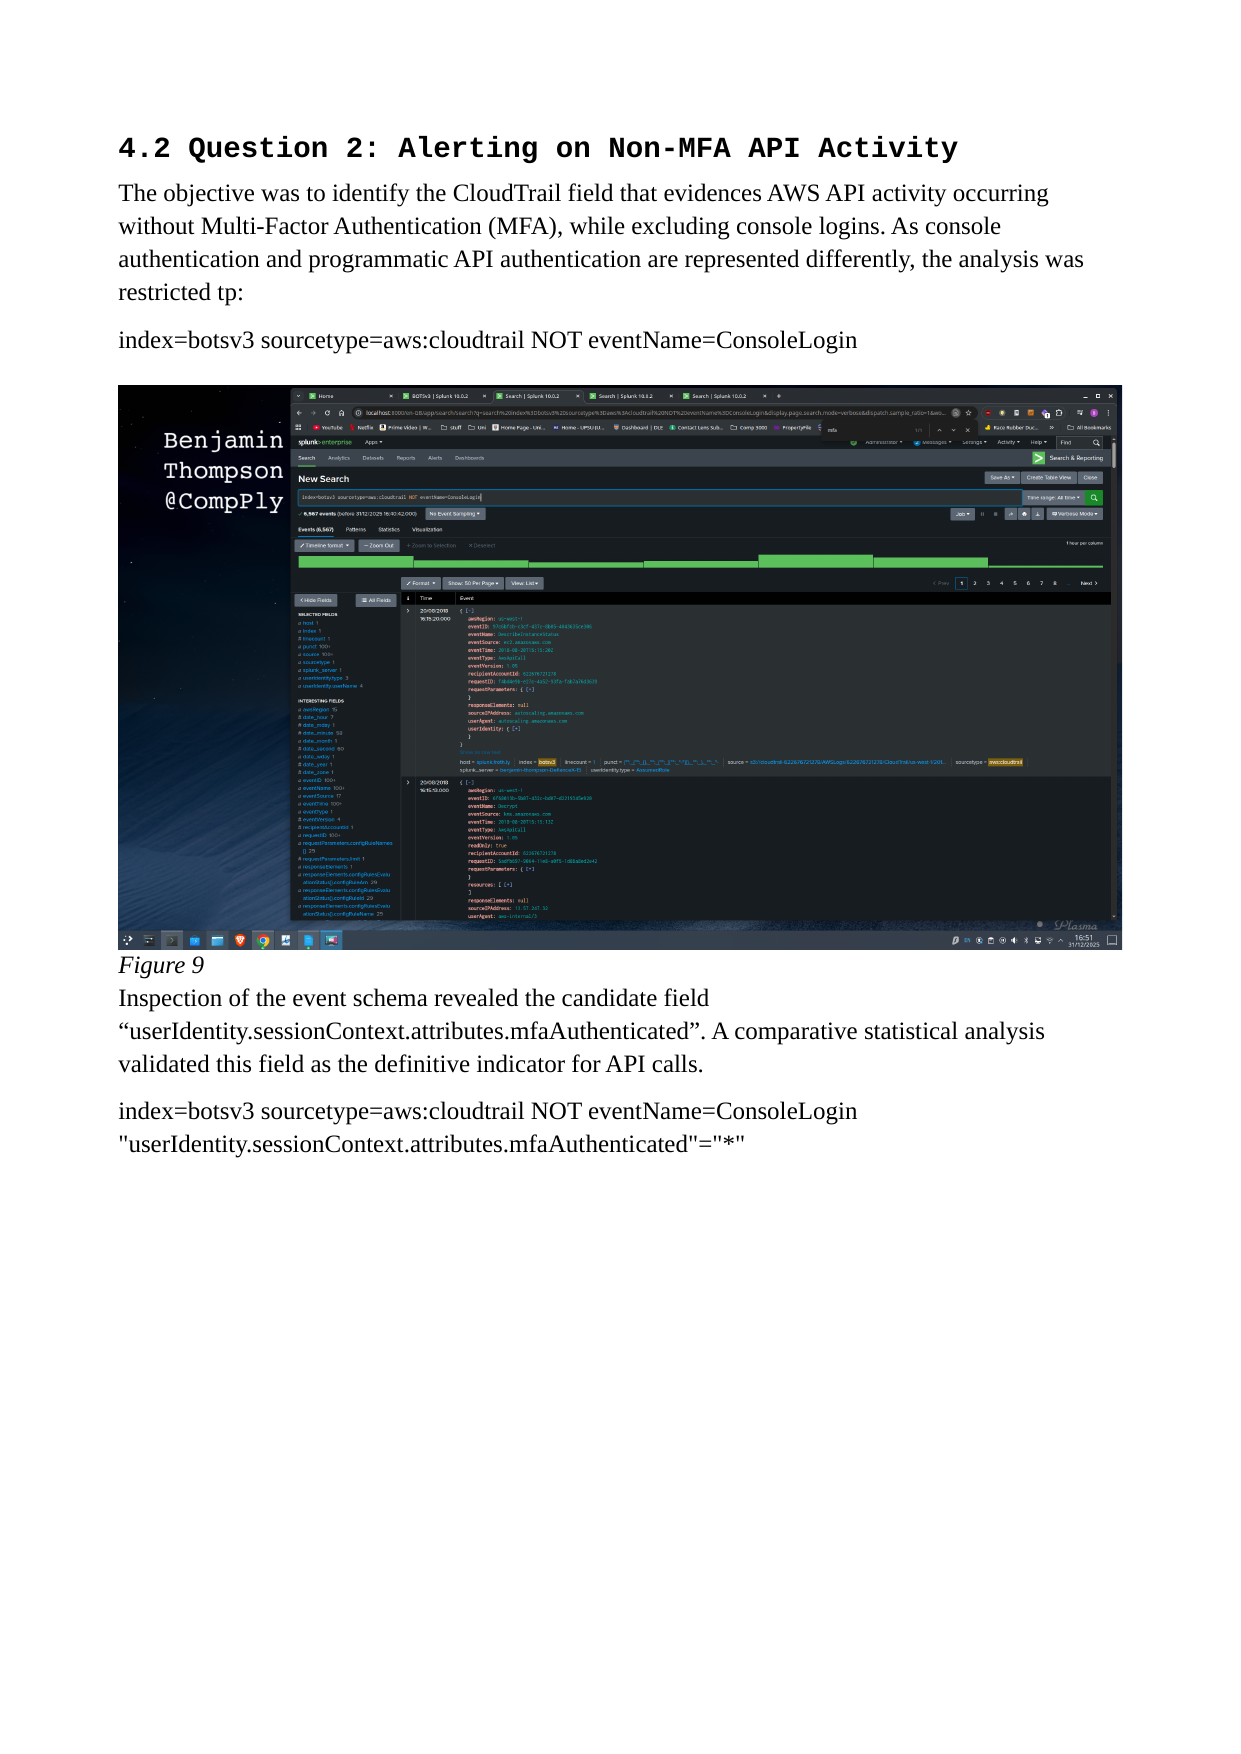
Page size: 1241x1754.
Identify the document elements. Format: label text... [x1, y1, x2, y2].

text Inspection of the event schema revealed the candidate field “userIdentity.sessionContext.attributes.mfaAuthenticated”. A comparative statistical analysis validated this field as the definitive indicator for API calls. [118, 978, 1122, 1077]
picture [118, 385, 1123, 950]
text Figure 9 [118, 950, 1122, 978]
subtitle 4.2 Question 2: Alerting on Non-MFA API Activity [118, 133, 1122, 166]
text index=botsv3 sourcetype=aws:cloudtrail NOT eventName=ConsoleLogin [118, 325, 1122, 354]
text The objective was to identify the CloudTrail field that evidences AWS API activity occurring without Multi-Factor Authentication (MFA), while excluding console logins. As console authentication and programmatic API authentication are represented differently, the analysis was restricted tp: [118, 178, 1122, 306]
text index=botsv3 sourcetype=aws:cloudtrail NOT eventName=ConsoleLogin "userIdentity.sessionContext.attributes.mfaAuthenticated"="*" [118, 1096, 1122, 1158]
text [118, 372, 1122, 385]
